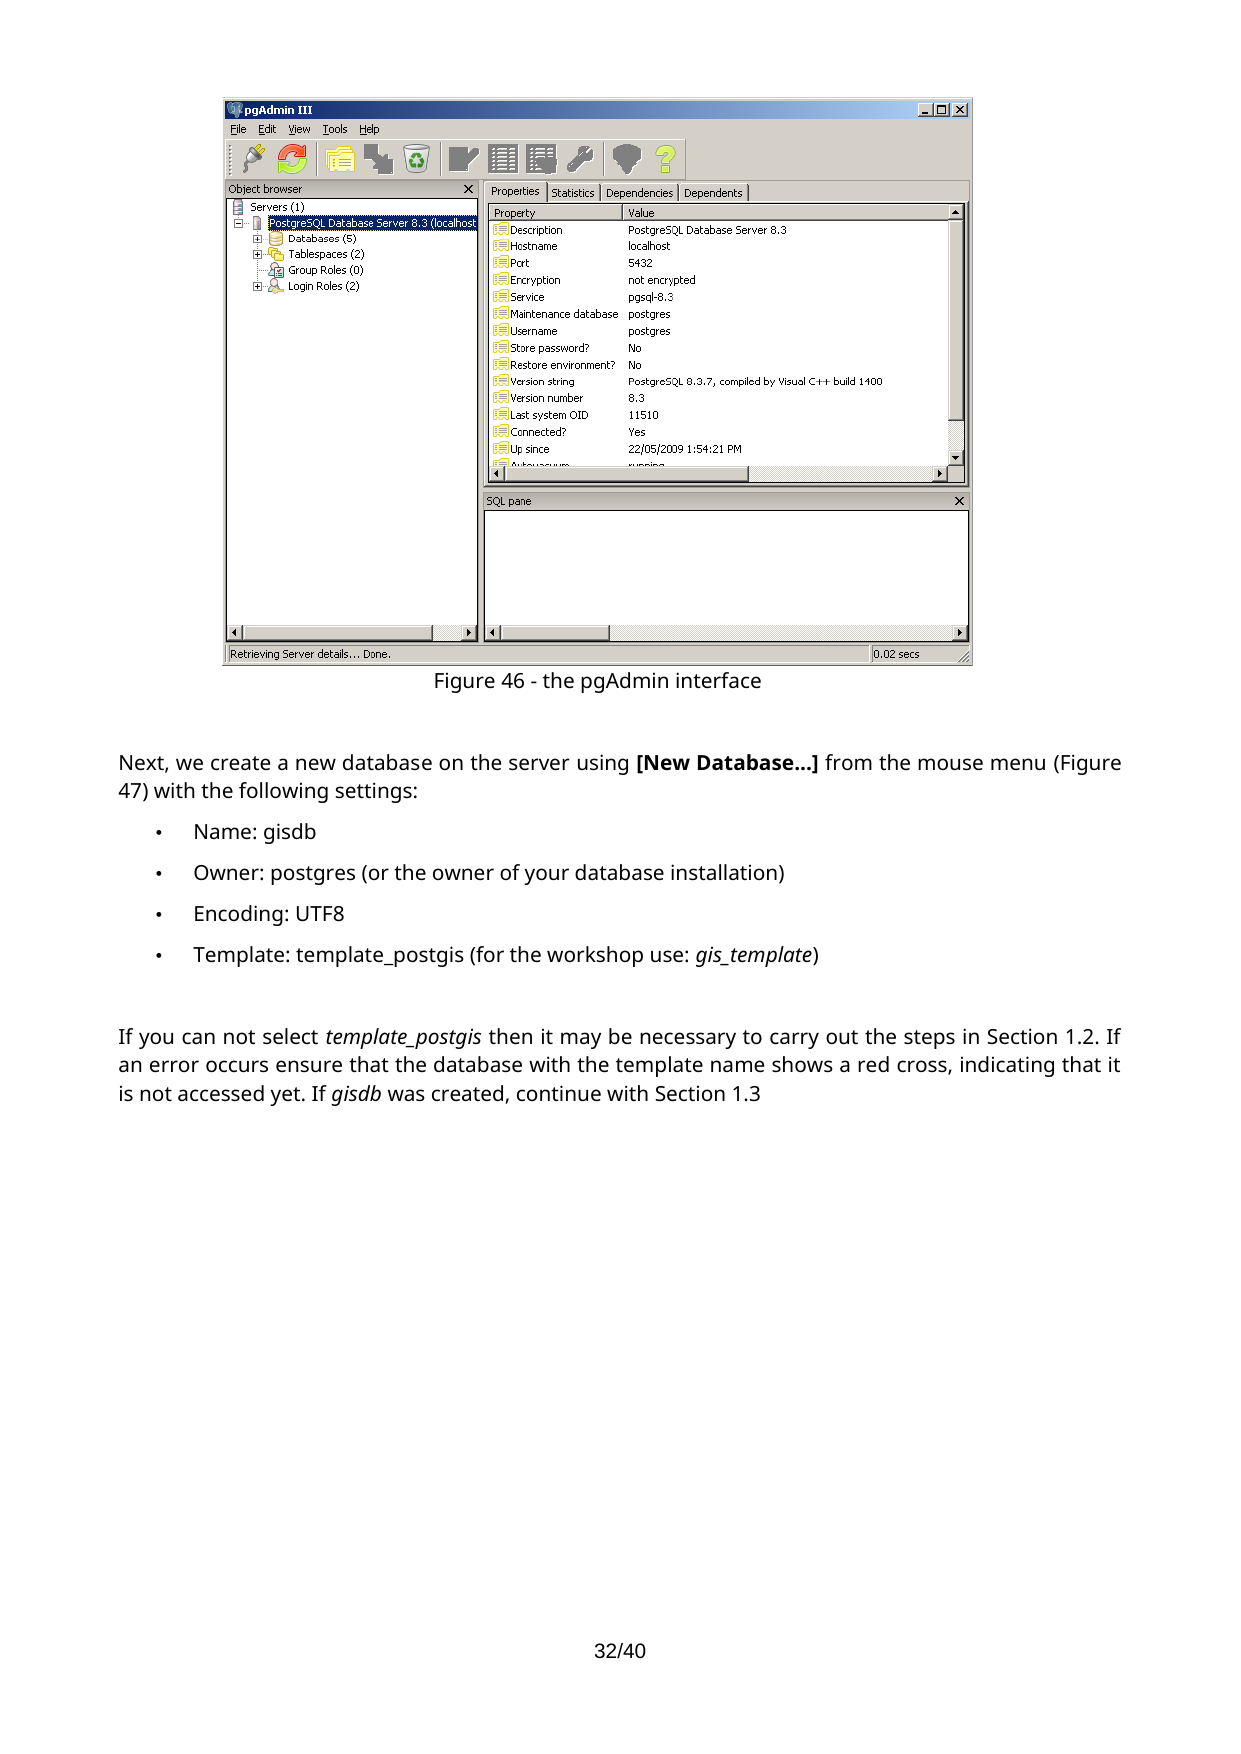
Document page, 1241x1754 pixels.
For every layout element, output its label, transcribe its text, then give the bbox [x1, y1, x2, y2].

text Next, we create a new database on the server using [New Database...] from the mouse menu (Figure 47) with the following settings: [118, 748, 1122, 804]
list Name: gisdb [156, 817, 1122, 846]
list Template: template_postgis (for the workshop use: gis_template) [156, 940, 1122, 968]
text If you can not select template_postgis then it may be necessary to carry out the steps in Section 1.2. If an error occurs ensure that the database with the template name shows a red cross, indicating that it is not accessed yet. If gisdb was created, continue with Section 1.3 [118, 1022, 1122, 1107]
picture [222, 97, 973, 666]
list Owner: postgres (or the owner of your database installation) [156, 858, 1122, 886]
list Encoding: UTF8 [156, 899, 1122, 927]
text Figure 46 - the pgAdmin interface [146, 110, 1049, 694]
